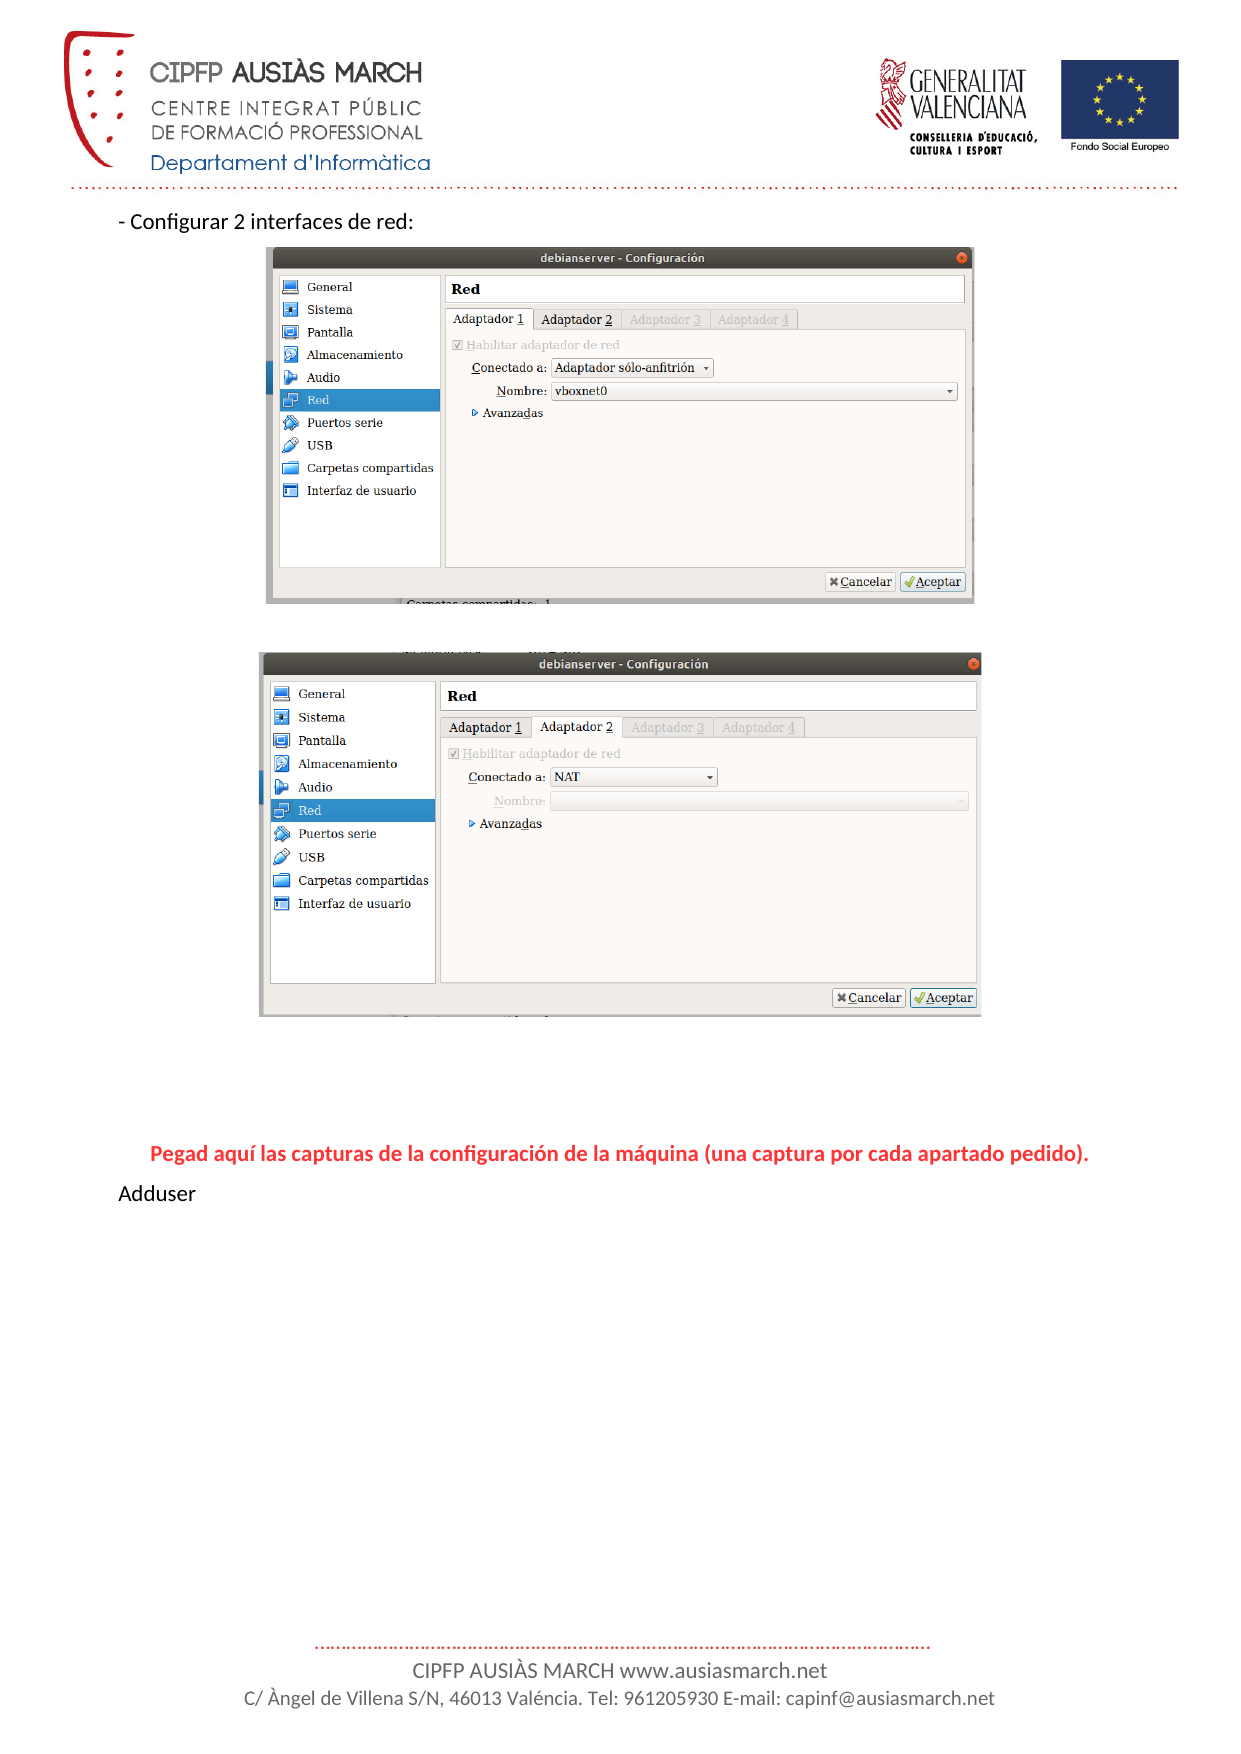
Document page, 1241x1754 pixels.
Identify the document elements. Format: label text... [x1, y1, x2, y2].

picture [258, 652, 982, 1017]
text Adduser [118, 1179, 1122, 1207]
text - Configurar 2 interfaces de red: [118, 207, 1122, 235]
text Pegad aquí las capturas de la configuración de la máquina (una captura por cada apartado pedido). [118, 1139, 1122, 1167]
picture [265, 247, 975, 604]
picture [57, 25, 1185, 194]
